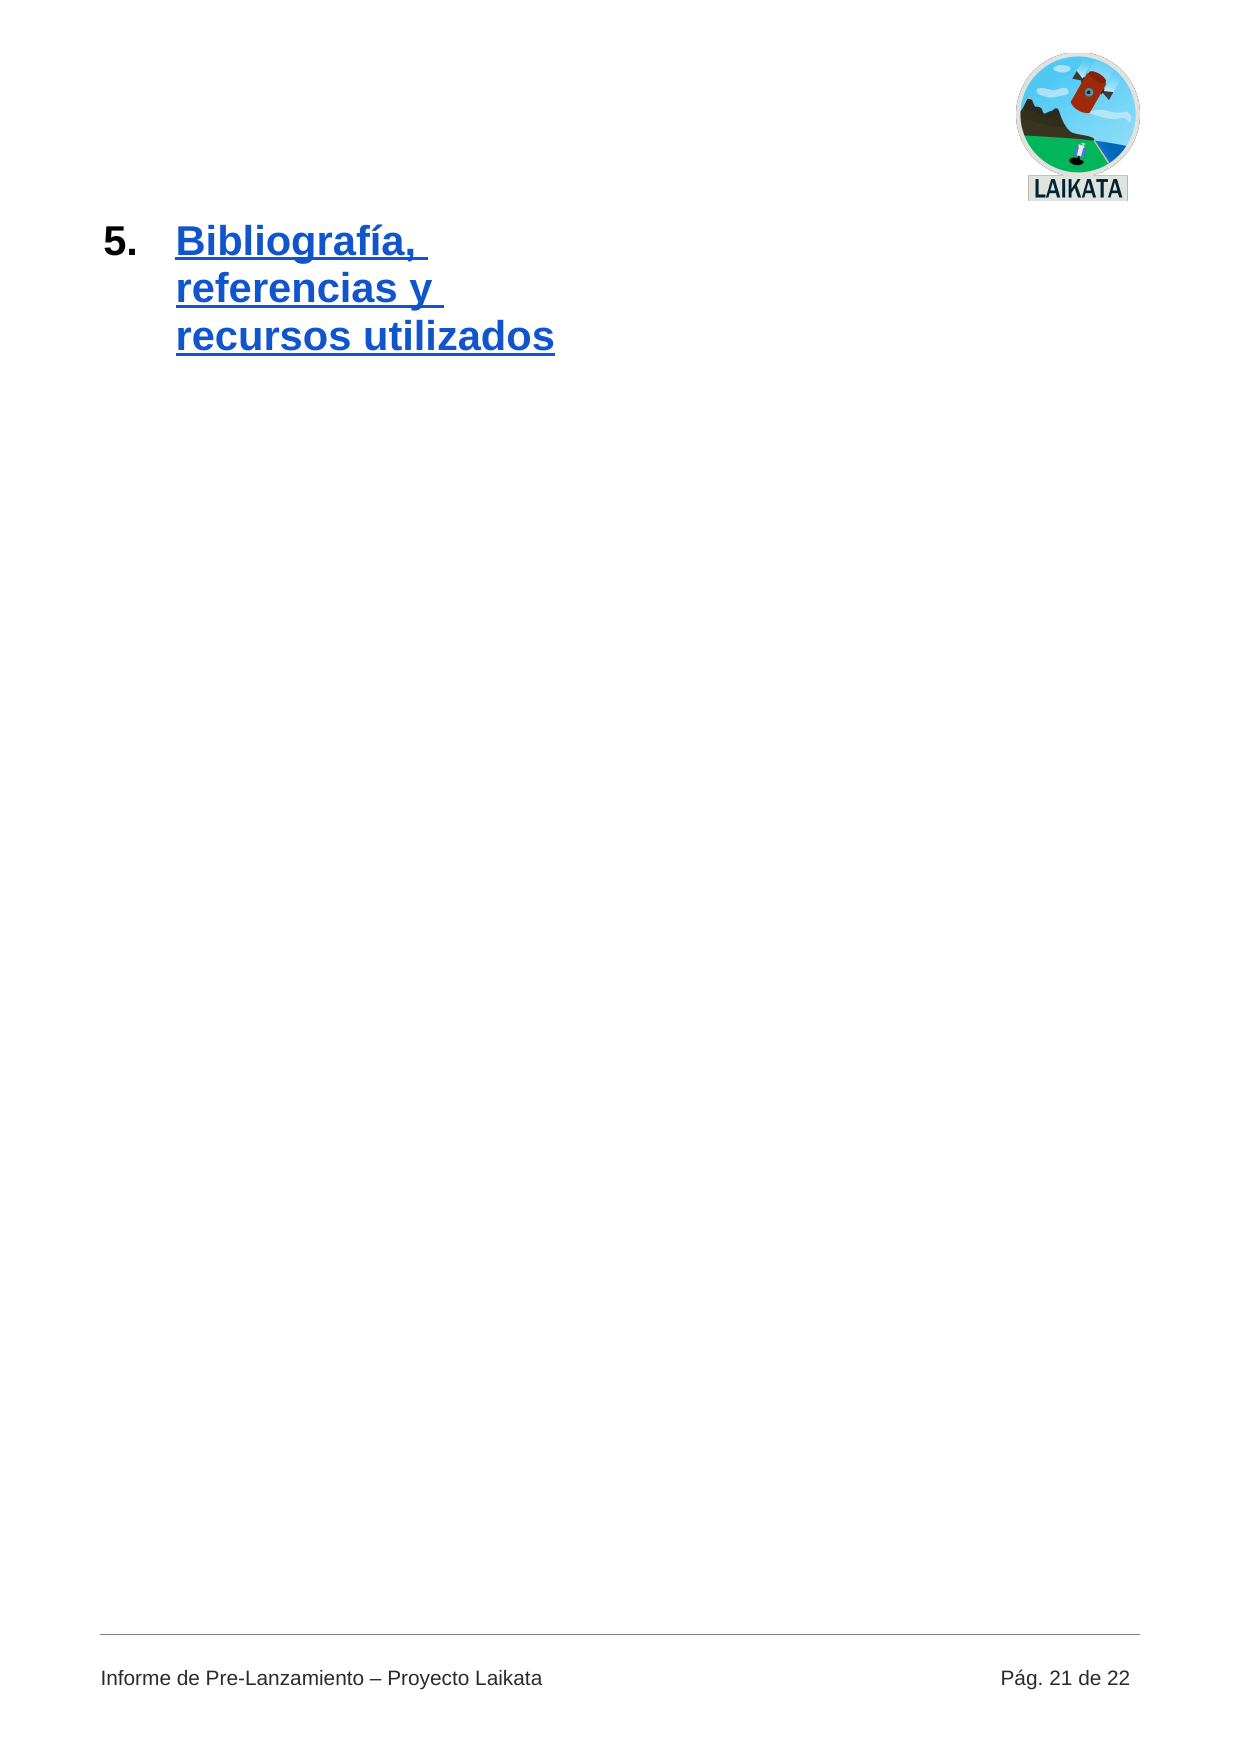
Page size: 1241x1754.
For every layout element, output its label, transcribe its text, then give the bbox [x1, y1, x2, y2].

picture [1016, 53, 1140, 201]
subtitle Bibliografía, referencias y recursos utilizados [138, 216, 605, 359]
